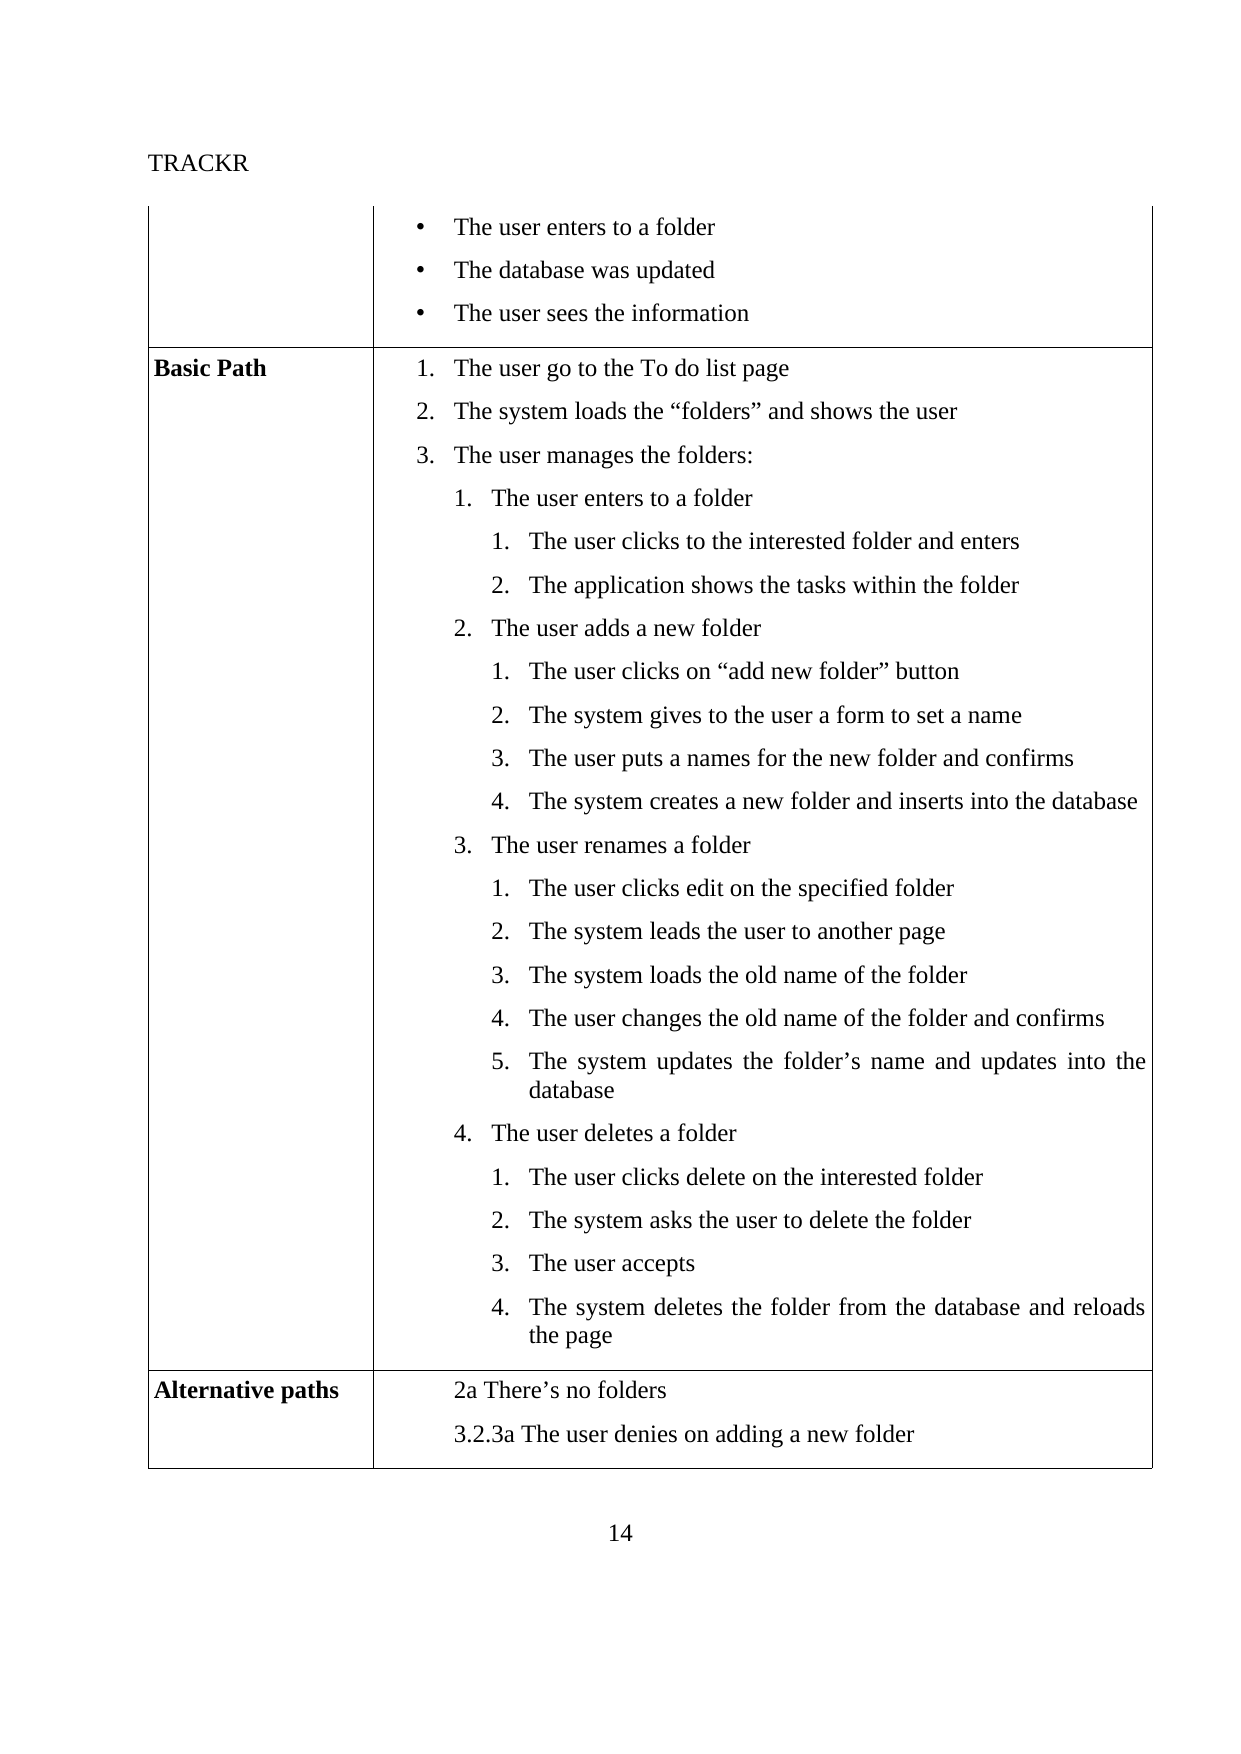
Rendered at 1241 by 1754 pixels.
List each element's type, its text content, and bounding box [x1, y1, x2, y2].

table_cell Alternative paths [149, 1371, 373, 1468]
table_cell [149, 206, 373, 347]
table_cell Basic Path [149, 348, 373, 1370]
table_cell The user added a new folder The user updated a folder The user deleted a folder The user enters to a folder The database was updated The user sees the information [374, 206, 1152, 347]
table_cell 2a There’s no folders 3.2.3a The user denies on adding a new folder [374, 1371, 1152, 1468]
table_cell The user go to the To do list page The system loads the “folders” and shows the user The user manages the folders: The user enters to a folder The user clicks to the interested folder and enters The application shows the tasks within the folder The user adds a new folder The user clicks on “add new folder” button The system gives to the user a form to set a name The user puts a names for the new folder and confirms The system creates a new folder and inserts into the database The user renames a folder The user clicks edit on the specified folder The system leads the user to another page The system loads the old name of the folder The user changes the old name of the folder and confirms The system updates the folder’s name and updates into the database The user deletes a folder The user clicks delete on the interested folder The system asks the user to delete the folder The user accepts The system deletes the folder from the database and reloads the page [374, 348, 1152, 1370]
